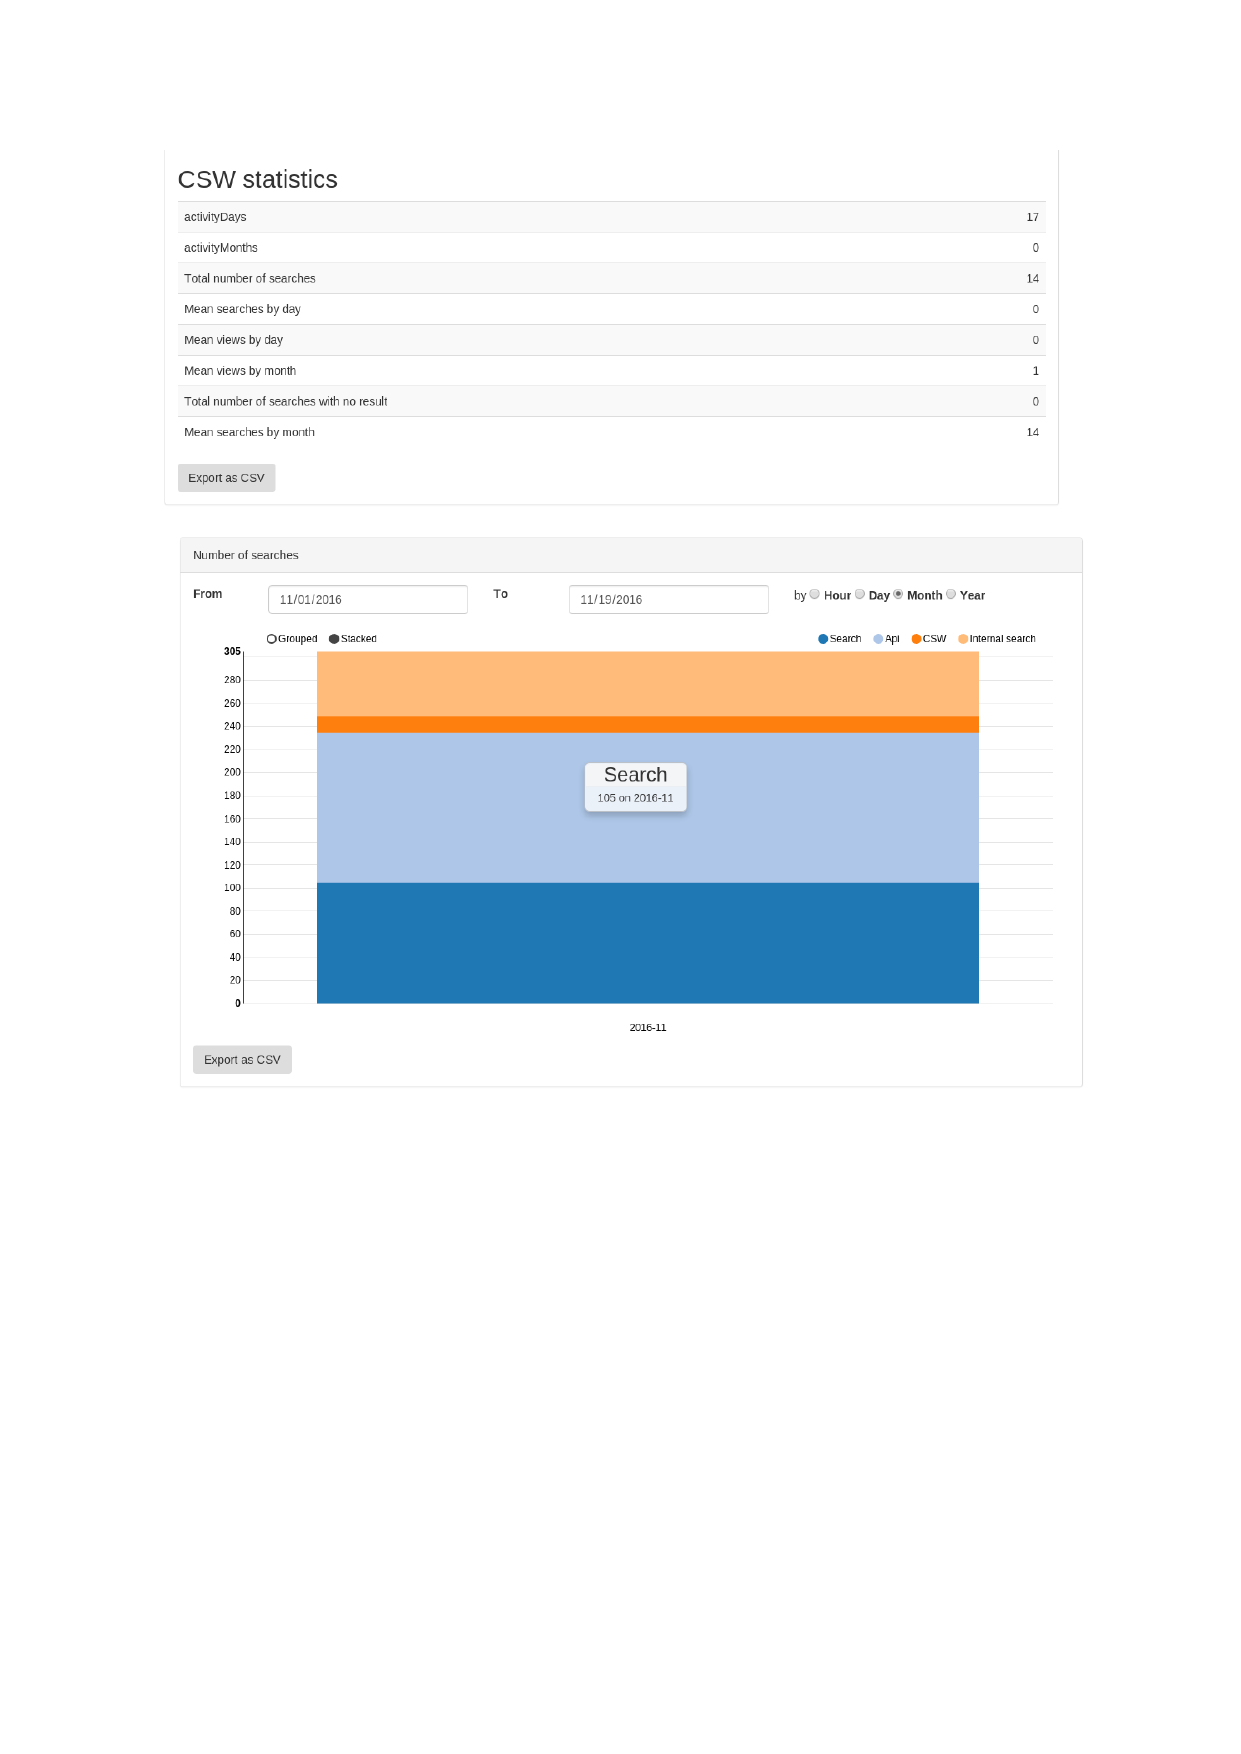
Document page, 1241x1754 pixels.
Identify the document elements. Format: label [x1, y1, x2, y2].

picture [150, 150, 1091, 519]
picture [150, 522, 1091, 1092]
